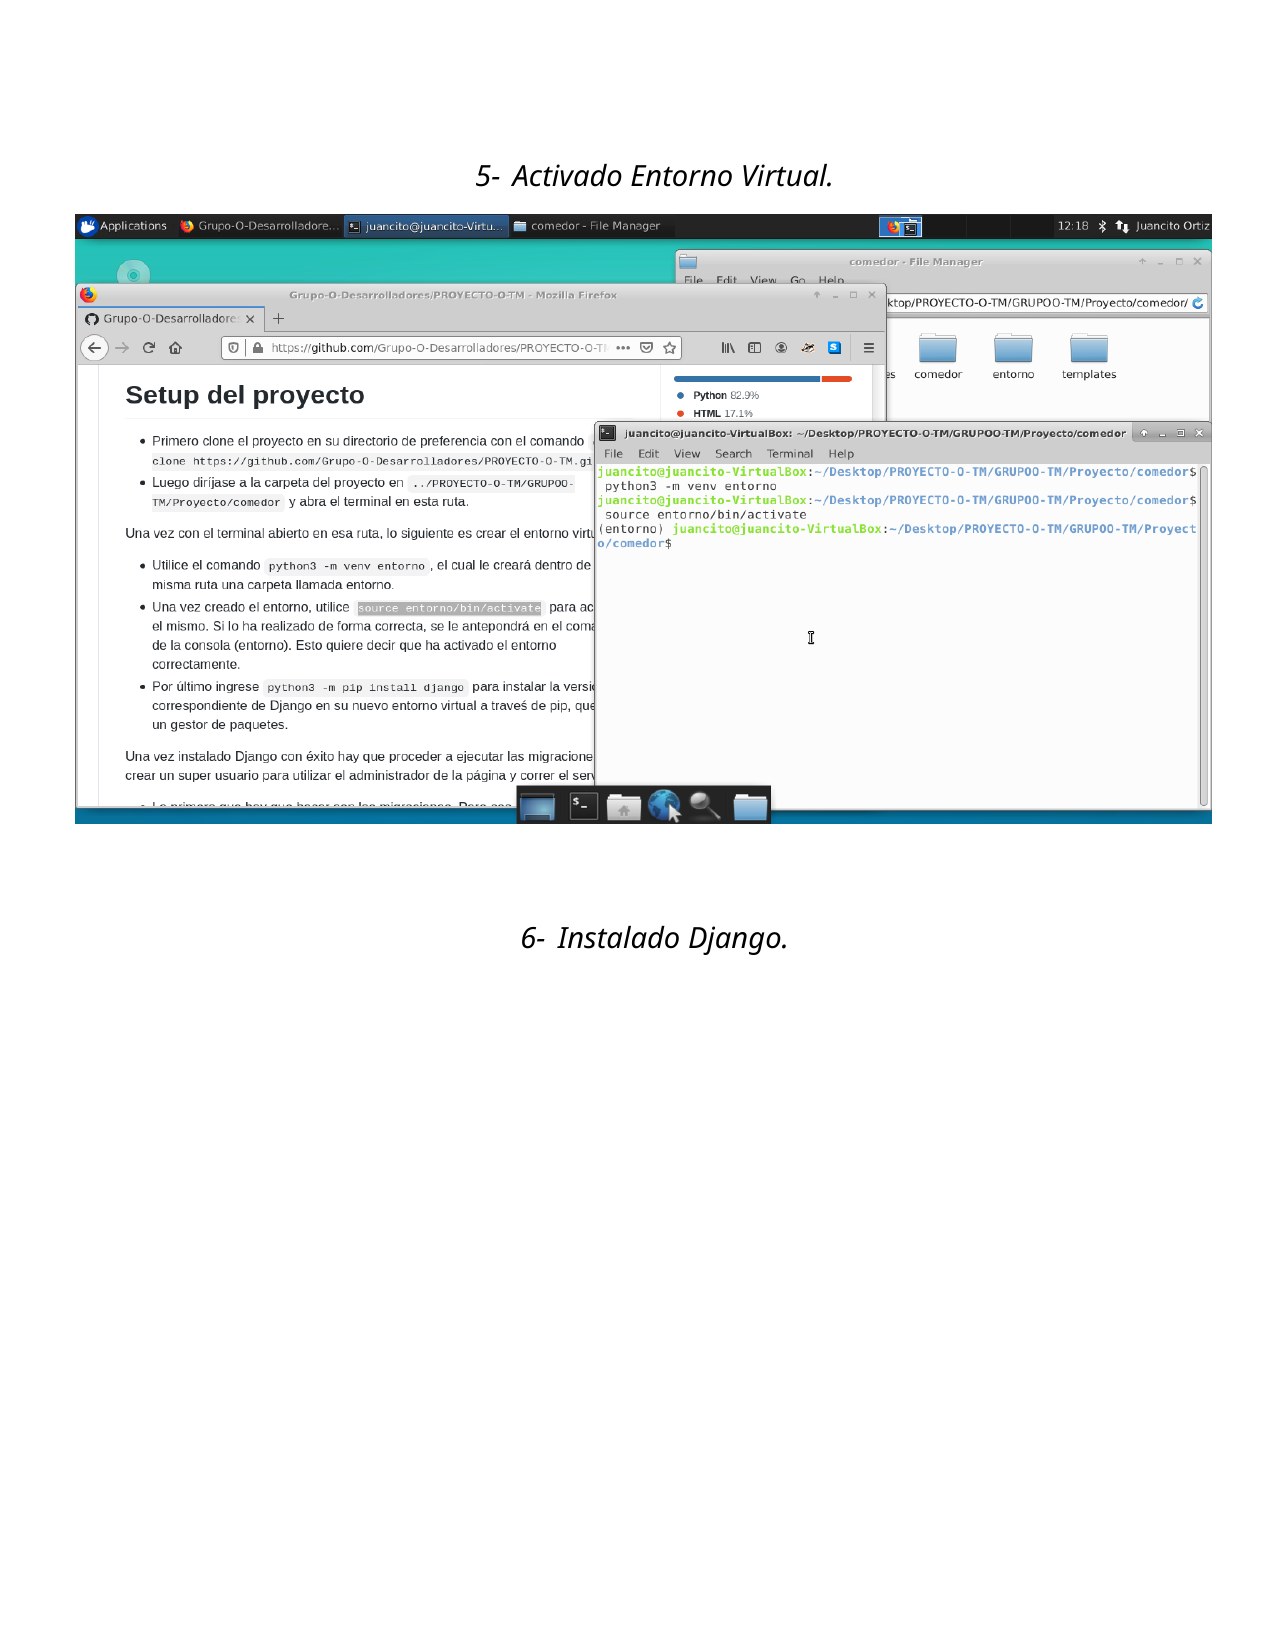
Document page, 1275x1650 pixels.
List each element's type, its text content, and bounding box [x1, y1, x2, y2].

list Instalado Django. [112, 917, 1200, 957]
list Activado Entorno Virtual. [112, 155, 1200, 195]
